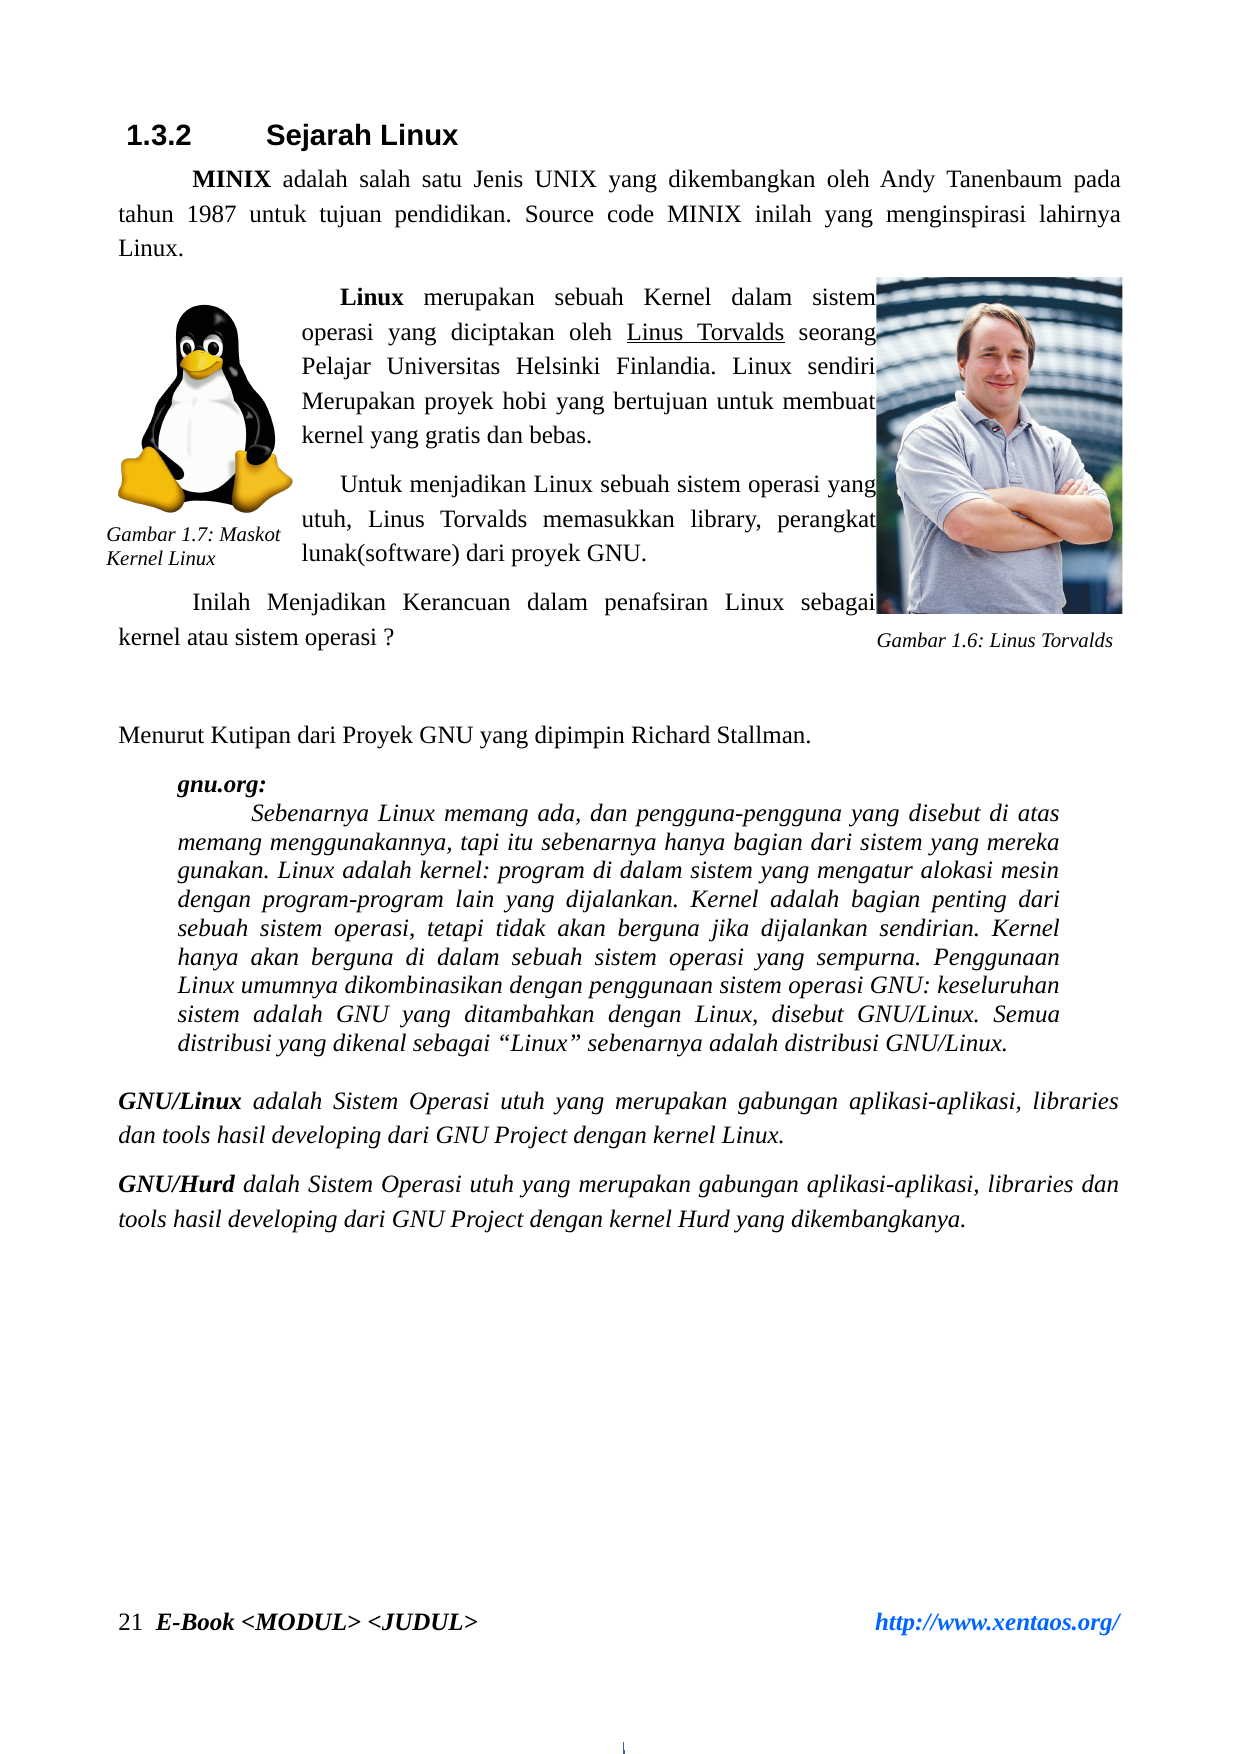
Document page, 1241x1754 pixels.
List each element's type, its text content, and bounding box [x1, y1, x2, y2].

text Gambar 1.6: Linus Torvalds [876, 614, 1123, 652]
text Untuk menjadikan Linux sebuah sistem operasi yang utuh, Linus Torvalds memasukkan library, perangkat lunak(software) dari proyek GNU. [301, 469, 876, 567]
subtitle Sejarah Linux [118, 118, 1122, 152]
text GNU/Linux adalah Sistem Operasi utuh yang merupakan gabungan aplikasi-aplikasi, libraries dan tools hasil developing dari GNU Project dengan kernel Linux. [118, 1086, 1122, 1149]
text Linux merupakan sebuah Kernel dalam sistem operasi yang diciptakan oleh Linus Torvalds seorang Pelajar Universitas Helsinki Finlandia. Linux sendiri Merupakan proyek hobi yang bertujuan untuk membuat kernel yang gratis dan bebas. [106, 279, 876, 449]
text gnu.org: Sebenarnya Linux memang ada, dan pengguna-pengguna yang disebut di atas memang menggunakannya, tapi itu sebenarnya hanya bagian dari sistem yang mereka gunakan. Linux adalah kernel: program di dalam sistem yang mengatur alokasi mesin dengan program-program lain yang dijalankan. Kernel adalah bagian penting dari sebuah sistem operasi, tetapi tidak akan berguna jika dijalankan sendirian. Kernel hanya akan berguna di dalam sebuah sistem operasi yang sempurna. Penggunaan Linux umumnya dikombinasikan dengan penggunaan sistem operasi GNU: keseluruhan sistem adalah GNU yang ditambahkan dengan Linux, disebut GNU/Linux. Semua distribusi yang dikenal sebagai “Linux” sebenarnya adalah distribusi GNU/Linux. [177, 769, 1063, 1057]
text Gambar 1.7: Maskot Kernel Linux [106, 522, 301, 570]
text GNU/Hurd dalah Sistem Operasi utuh yang merupakan gabungan aplikasi-aplikasi, libraries dan tools hasil developing dari GNU Project dengan kernel Hurd yang dikembangkanya. [118, 1169, 1122, 1233]
picture [876, 277, 1123, 614]
text Menurut Kutipan dari Proyek GNU yang dipimpin Richard Stallman. [118, 720, 1122, 749]
text MINIX adalah salah satu Jenis UNIX yang dikembangkan oleh Andy Tanenbaum pada tahun 1987 untuk tujuan pendidikan. Source code MINIX inilah yang menginspirasi lahirnya Linux. [118, 164, 1122, 262]
text Inilah Menjadikan Kerancuan dalam penafsiran Linux sebagai kernel atau sistem operasi ? [118, 587, 876, 651]
picture [106, 291, 302, 522]
